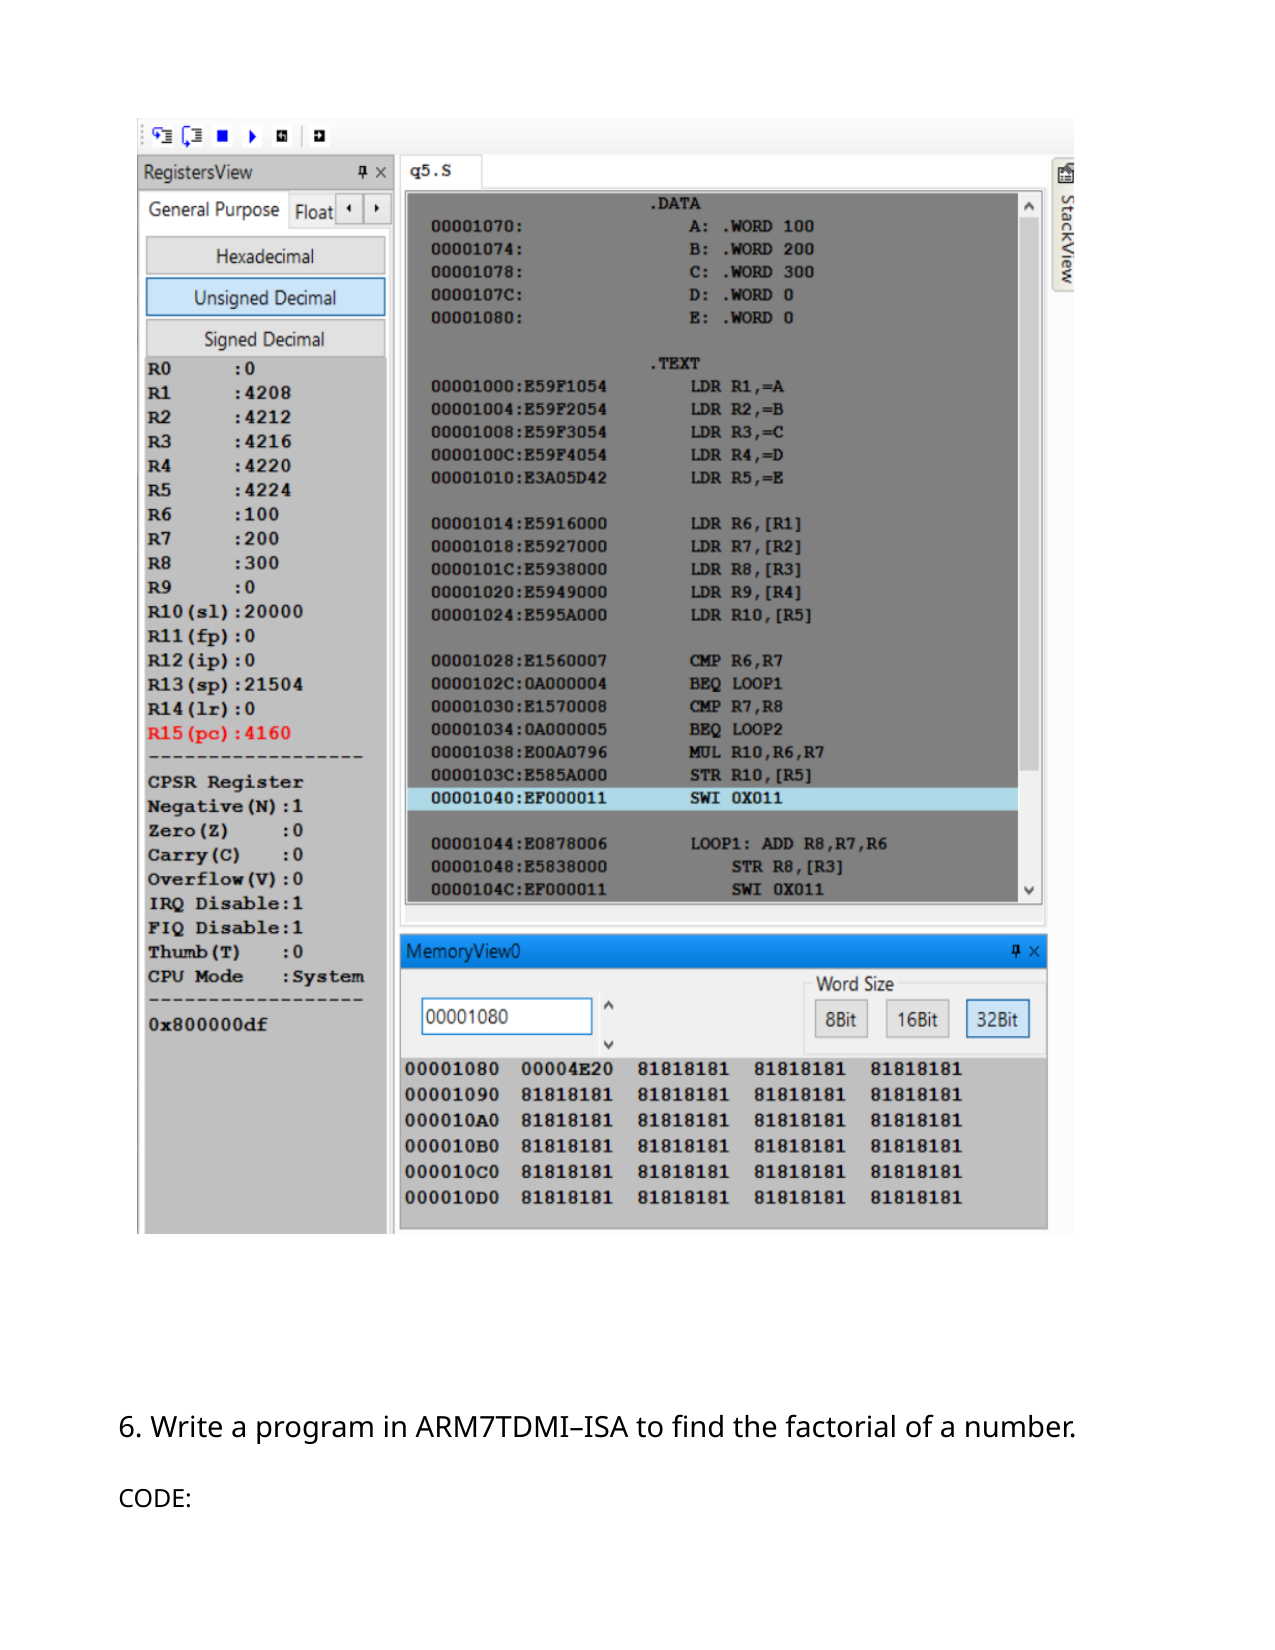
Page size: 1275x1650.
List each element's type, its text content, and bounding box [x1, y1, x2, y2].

picture [137, 118, 1075, 1234]
text 6. Write a program in ARM7TDMI–ISA to find the factorial of a number. [118, 1406, 1157, 1446]
text CODE: [118, 1480, 1157, 1514]
